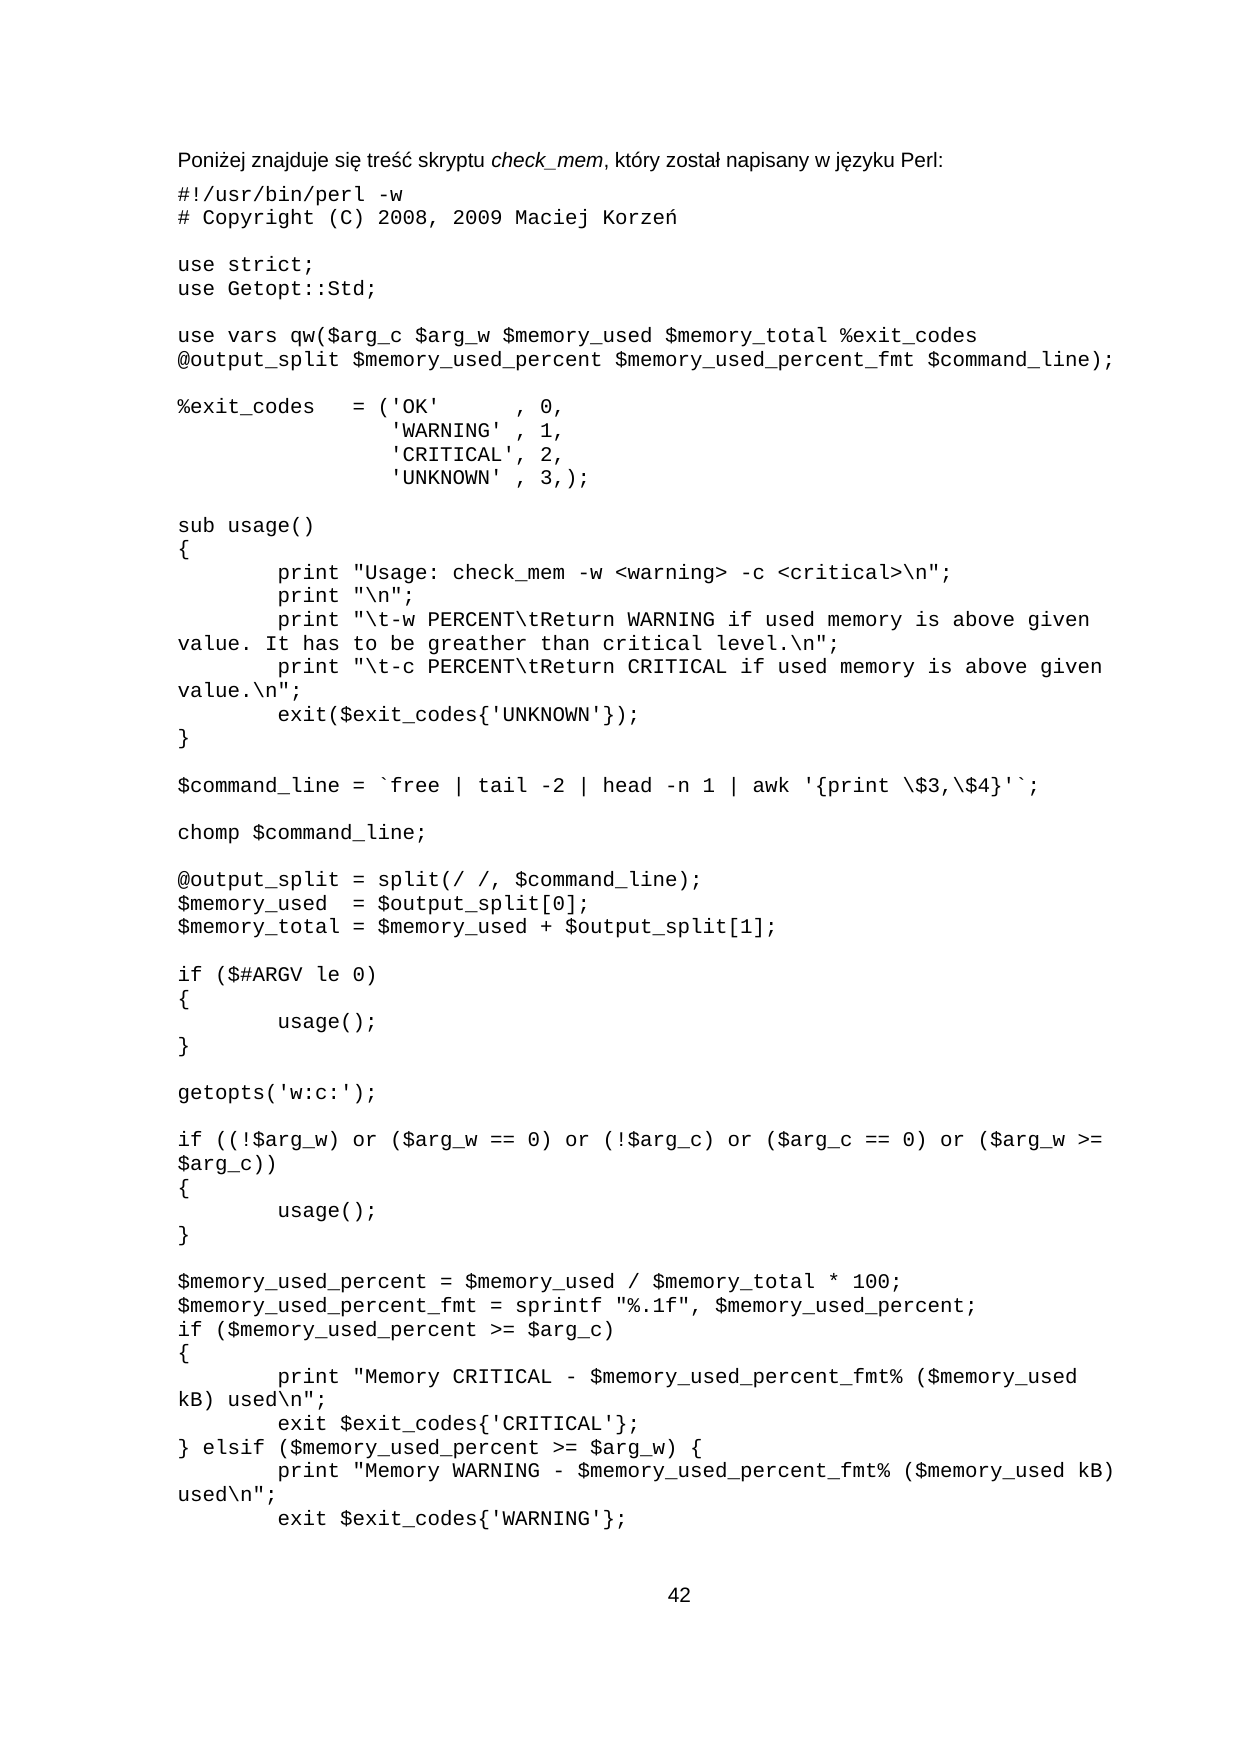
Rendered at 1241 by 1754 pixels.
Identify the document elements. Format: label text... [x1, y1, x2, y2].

text chomp $command_line; [177, 822, 1122, 846]
text print "Memory WARNING - $memory_used_percent_fmt% ($memory_used kB) used\n"; [177, 1460, 1122, 1508]
text exit($exit_codes{'UNKNOWN'}); [177, 704, 1122, 727]
text if ($memory_used_percent >= $arg_c) [177, 1318, 1122, 1342]
text $command_line = `free | tail -2 | head -n 1 | awk '{print \$3,\$4}'`; [177, 775, 1122, 798]
text { [177, 538, 1122, 562]
text exit $exit_codes{'WARNING'}; [177, 1508, 1122, 1531]
text { [177, 987, 1122, 1011]
text %exit_codes = ('OK' , 0, [177, 396, 1122, 420]
text # Copyright (C) 2008, 2009 Maciej Korzeń [177, 207, 1122, 231]
text $memory_used = $output_split[0]; [177, 893, 1122, 917]
text usage(); [177, 1011, 1122, 1035]
text $memory_total = $memory_used + $output_split[1]; [177, 917, 1122, 940]
text } [177, 727, 1122, 751]
text if ($#ARGV le 0) [177, 964, 1122, 987]
text use vars qw($arg_c $arg_w $memory_used $memory_total %exit_codes @output_split $memory_used_percent $memory_used_percent_fmt $command_line); [177, 325, 1122, 373]
text { [177, 1177, 1122, 1200]
text Poniżej znajduje się treść skryptu check_mem, który został napisany w języku Perl: [177, 148, 1122, 172]
text 'UNKNOWN' , 3,); [177, 467, 1122, 491]
text print "Memory CRITICAL - $memory_used_percent_fmt% ($memory_used kB) used\n"; [177, 1366, 1122, 1413]
text use strict; [177, 254, 1122, 278]
text $memory_used_percent = $memory_used / $memory_total * 100; [177, 1271, 1122, 1295]
text if ((!$arg_w) or ($arg_w == 0) or (!$arg_c) or ($arg_c == 0) or ($arg_w >= $arg_c)) [177, 1129, 1122, 1177]
text @output_split = split(/ /, $command_line); [177, 869, 1122, 893]
text use Getopt::Std; [177, 278, 1122, 302]
text exit $exit_codes{'CRITICAL'}; [177, 1413, 1122, 1437]
text 'CRITICAL', 2, [177, 444, 1122, 467]
text print "\t-c PERCENT\tReturn CRITICAL if used memory is above given value.\n"; [177, 656, 1122, 704]
text } [177, 1224, 1122, 1248]
text } elsif ($memory_used_percent >= $arg_w) { [177, 1437, 1122, 1460]
text { [177, 1342, 1122, 1366]
text $memory_used_percent_fmt = sprintf "%.1f", $memory_used_percent; [177, 1295, 1122, 1318]
text print "\t-w PERCENT\tReturn WARNING if used memory is above given value. It has to be greather than critical level.\n"; [177, 609, 1122, 656]
text #!/usr/bin/perl -w [177, 183, 1122, 207]
text 'WARNING' , 1, [177, 420, 1122, 444]
text sub usage() [177, 514, 1122, 538]
text } [177, 1035, 1122, 1058]
text print "\n"; [177, 586, 1122, 609]
text usage(); [177, 1200, 1122, 1224]
text getopts('w:c:'); [177, 1082, 1122, 1106]
text print "Usage: check_mem -w <warning> -c <critical>\n"; [177, 562, 1122, 586]
